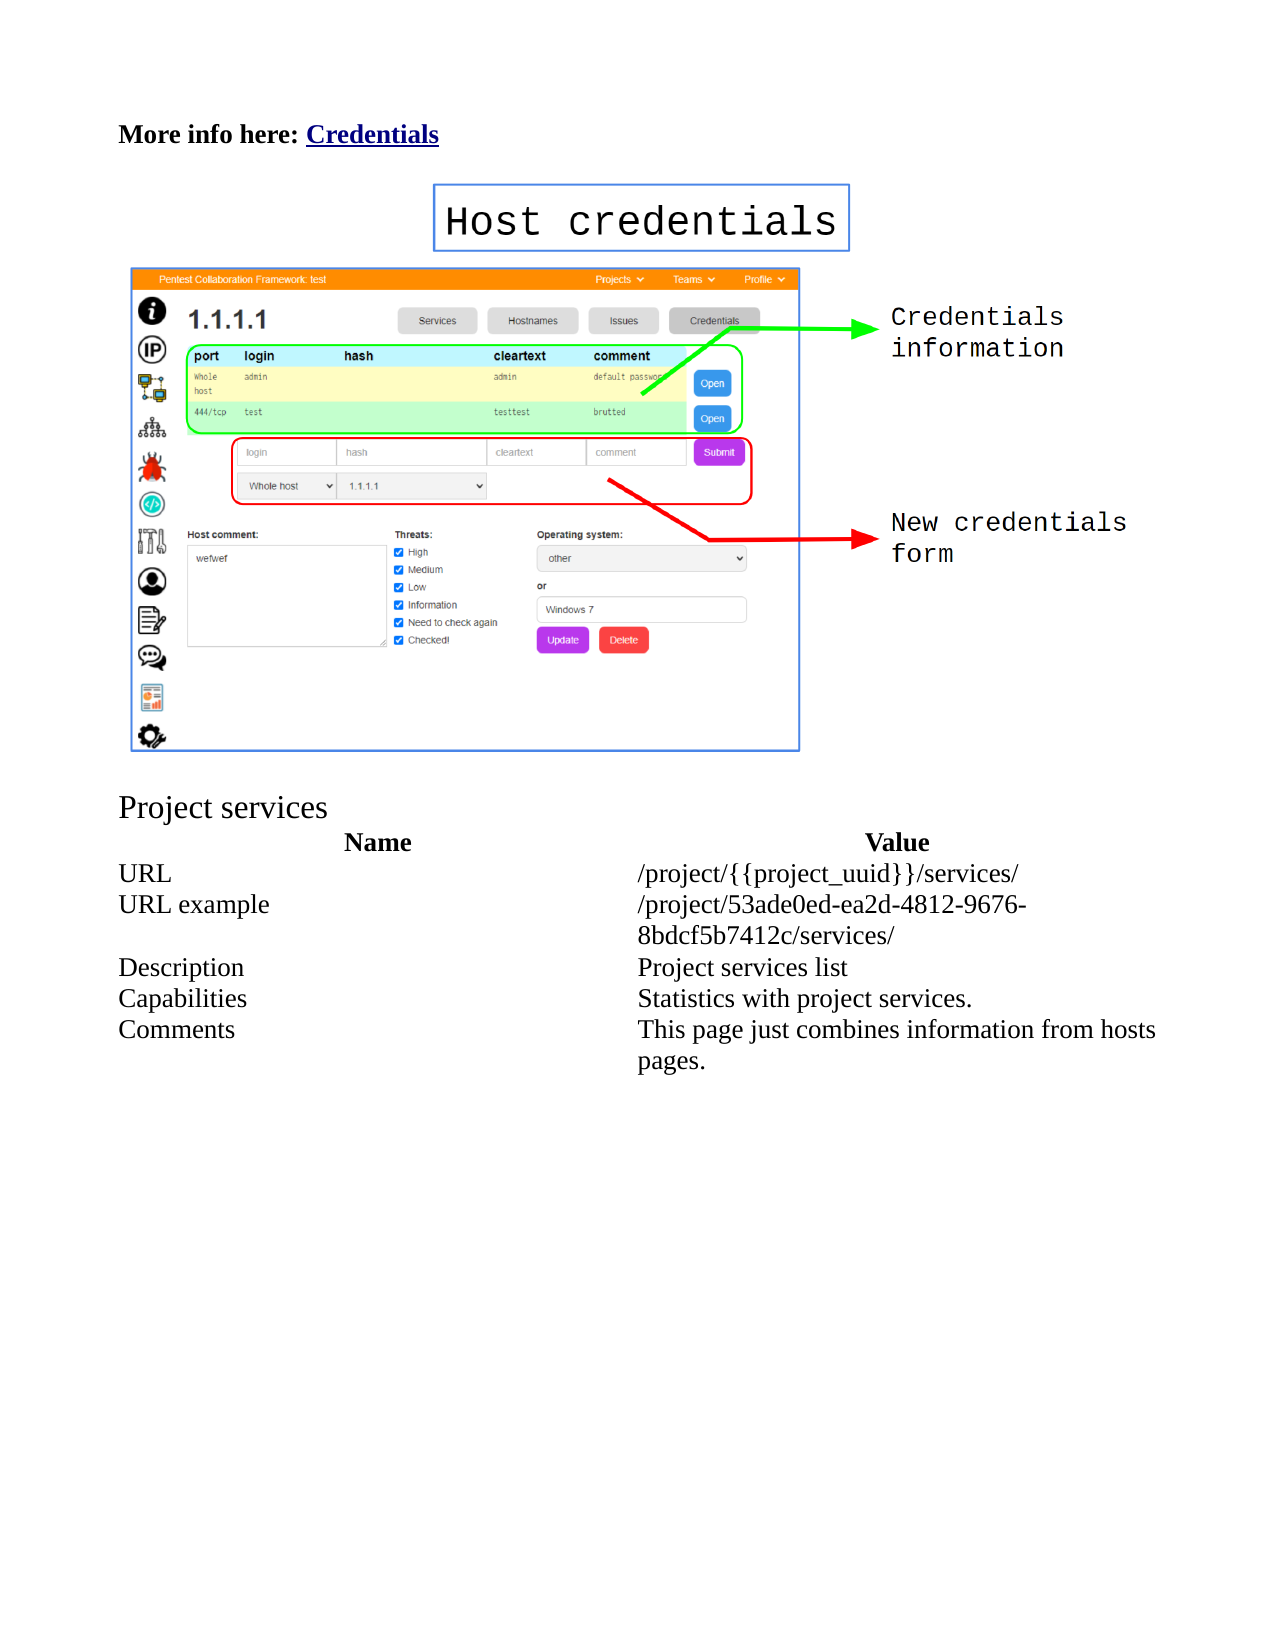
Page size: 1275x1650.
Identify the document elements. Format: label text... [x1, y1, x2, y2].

table_header Name [118, 826, 637, 857]
table_cell URL [118, 857, 637, 888]
table_cell Project services list [638, 951, 1157, 982]
table_cell Capabilities [118, 982, 637, 1013]
table_cell This page just combines information from hosts pages. [638, 1013, 1157, 1075]
table_cell Description [118, 951, 637, 982]
table_cell URL example [118, 888, 637, 951]
table_cell Comments [118, 1013, 637, 1075]
text Project services [118, 757, 1157, 826]
table_cell Statistics with project services. [638, 982, 1157, 1013]
picture [118, 178, 1157, 757]
text More info here: Credentials [118, 118, 1157, 149]
table_cell /project/53ade0ed-ea2d-4812-9676-8bdcf5b7412c/services/ [638, 888, 1157, 951]
table_cell /project/{{project_uuid}}/services/ [638, 857, 1157, 888]
table_header Value [638, 826, 1157, 857]
